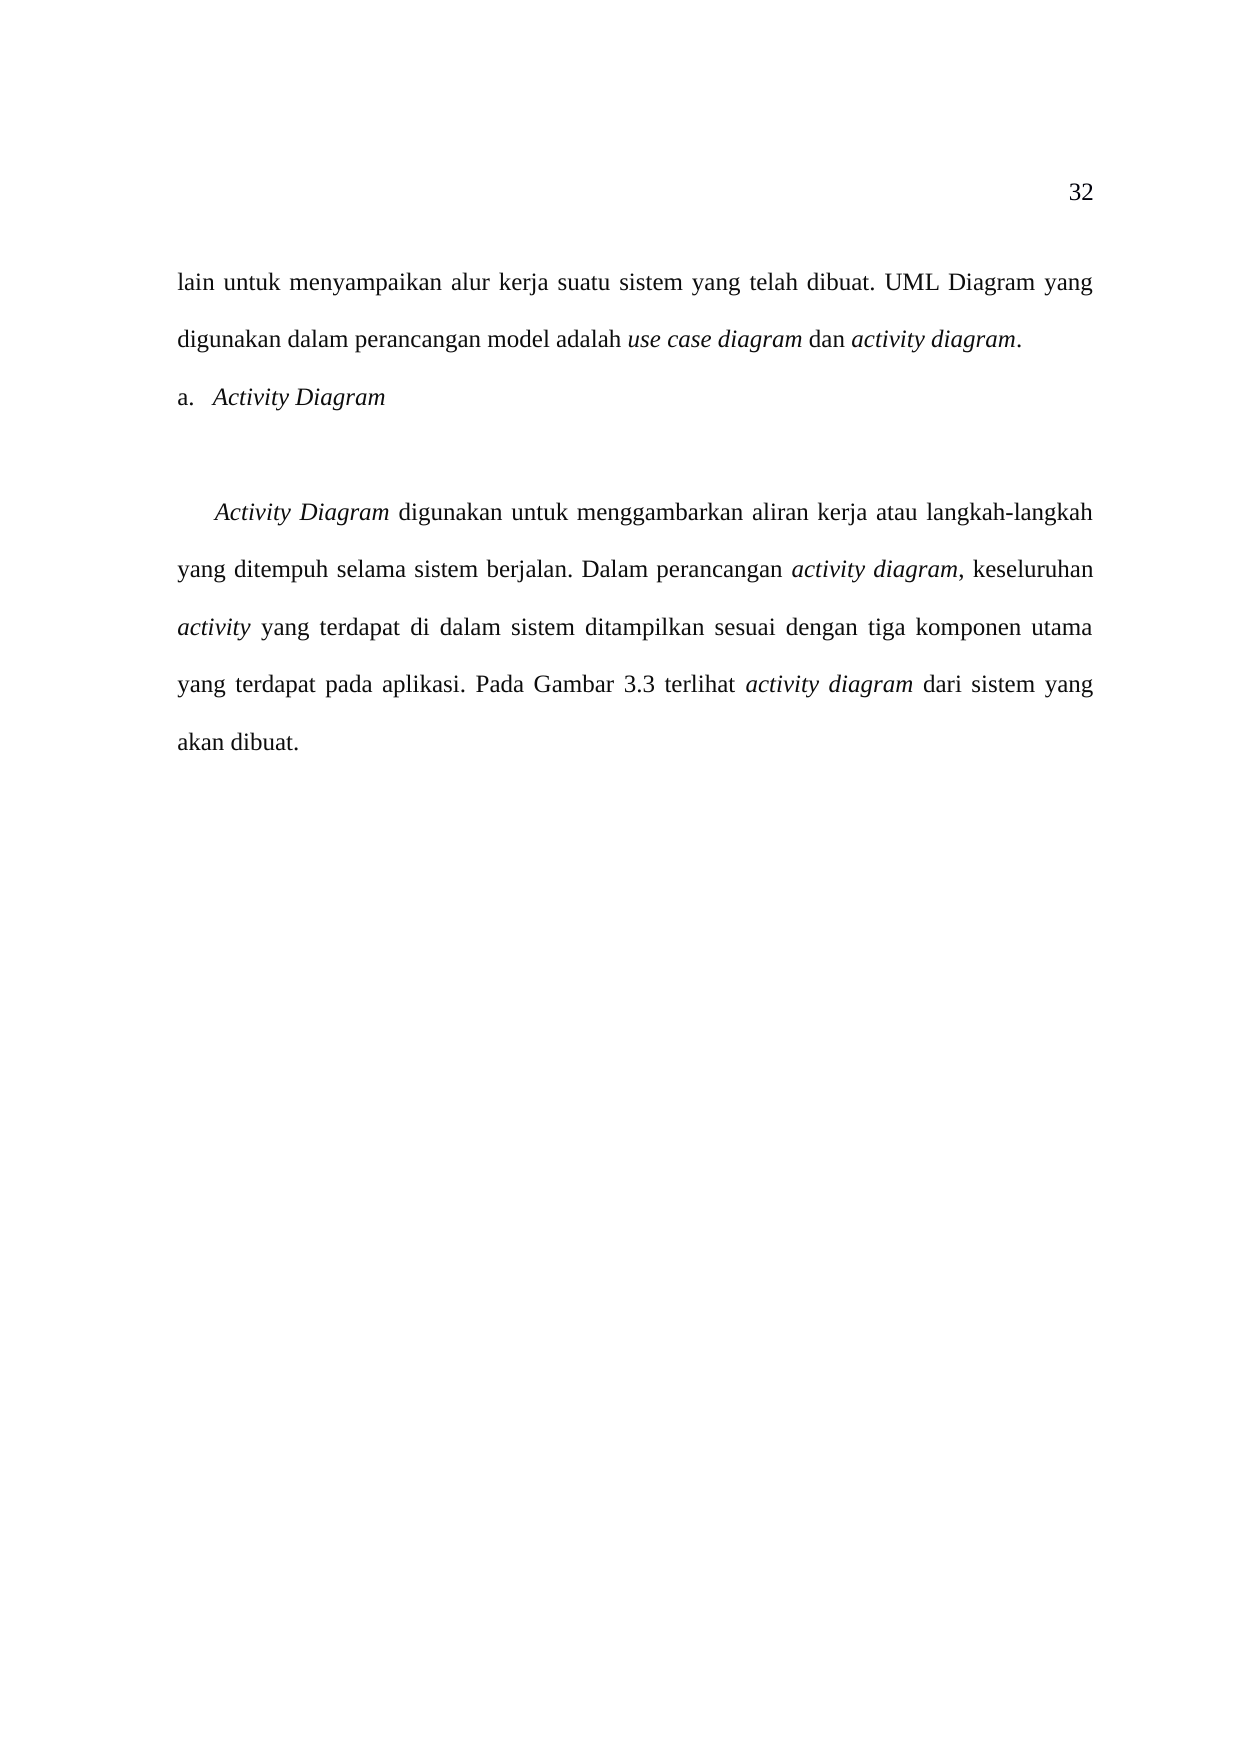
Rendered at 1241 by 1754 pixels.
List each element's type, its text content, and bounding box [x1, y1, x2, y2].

text lain untuk menyampaikan alur kerja suatu sistem yang telah dibuat. UML Diagram yang digunakan dalam perancangan model adalah use case diagram dan activity diagram. [177, 267, 1093, 353]
text Activity Diagram digunakan untuk menggambarkan aliran kerja atau langkah-langkah yang ditempuh selama sistem berjalan. Dalam perancangan activity diagram, keseluruhan activity yang terdapat di dalam sistem ditampilkan sesuai dengan tiga komponen utama yang terdapat pada aplikasi. Pada Gambar 3.3 terlihat activity diagram dari sistem yang akan dibuat. [177, 497, 1093, 756]
text a. Activity Diagram [177, 382, 1093, 411]
